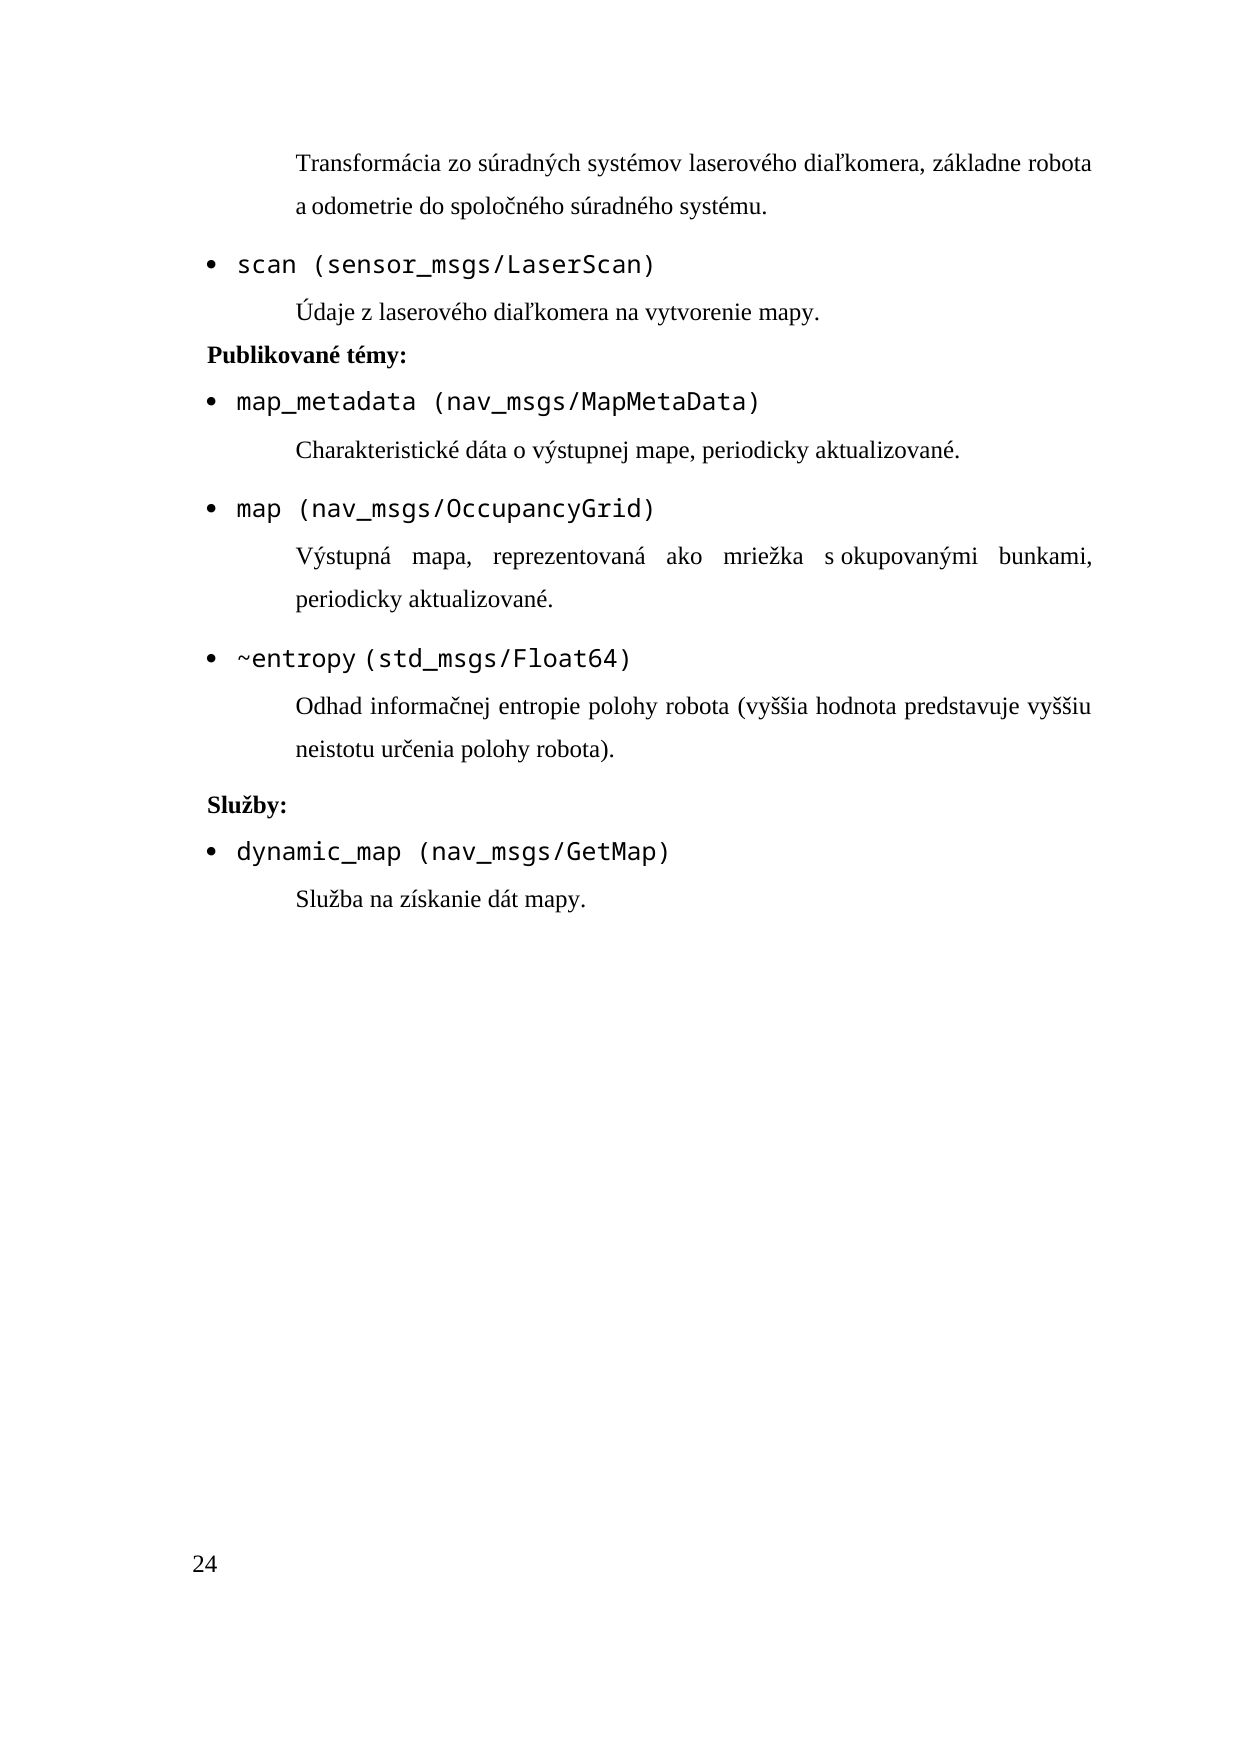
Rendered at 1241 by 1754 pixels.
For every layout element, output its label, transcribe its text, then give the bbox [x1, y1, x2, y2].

text Transformácia zo súradných systémov laserového diaľkomera, základne robota a odometrie do spoločného súradného systému. [295, 148, 1092, 219]
list map_metadata (nav_msgs/MapMetaData) [207, 384, 1092, 418]
text Služba na získanie dát mapy. [295, 884, 1092, 913]
text Odhad informačnej entropie polohy robota (vyššia hodnota predstavuje vyššiu neistotu určenia polohy robota). [295, 691, 1092, 763]
text Charakteristické dáta o výstupnej mape, periodicky aktualizované. [295, 435, 1092, 463]
text Údaje z laserového diaľkomera na vytvorenie mapy. [295, 297, 1092, 326]
list scan (sensor_msgs/LaserScan) [207, 246, 1092, 281]
list ~entropy (std_msgs/Float64) [207, 640, 1092, 674]
text Služby: [207, 790, 1092, 819]
text Publikované témy: [207, 341, 1092, 369]
list dynamic_map (nav_msgs/GetMap) [207, 833, 1092, 867]
text Výstupná mapa, reprezentovaná ako mriežka s okupovanými bunkami, periodicky aktualizované. [295, 541, 1092, 613]
list map (nav_msgs/OccupancyGrid) [207, 490, 1092, 524]
